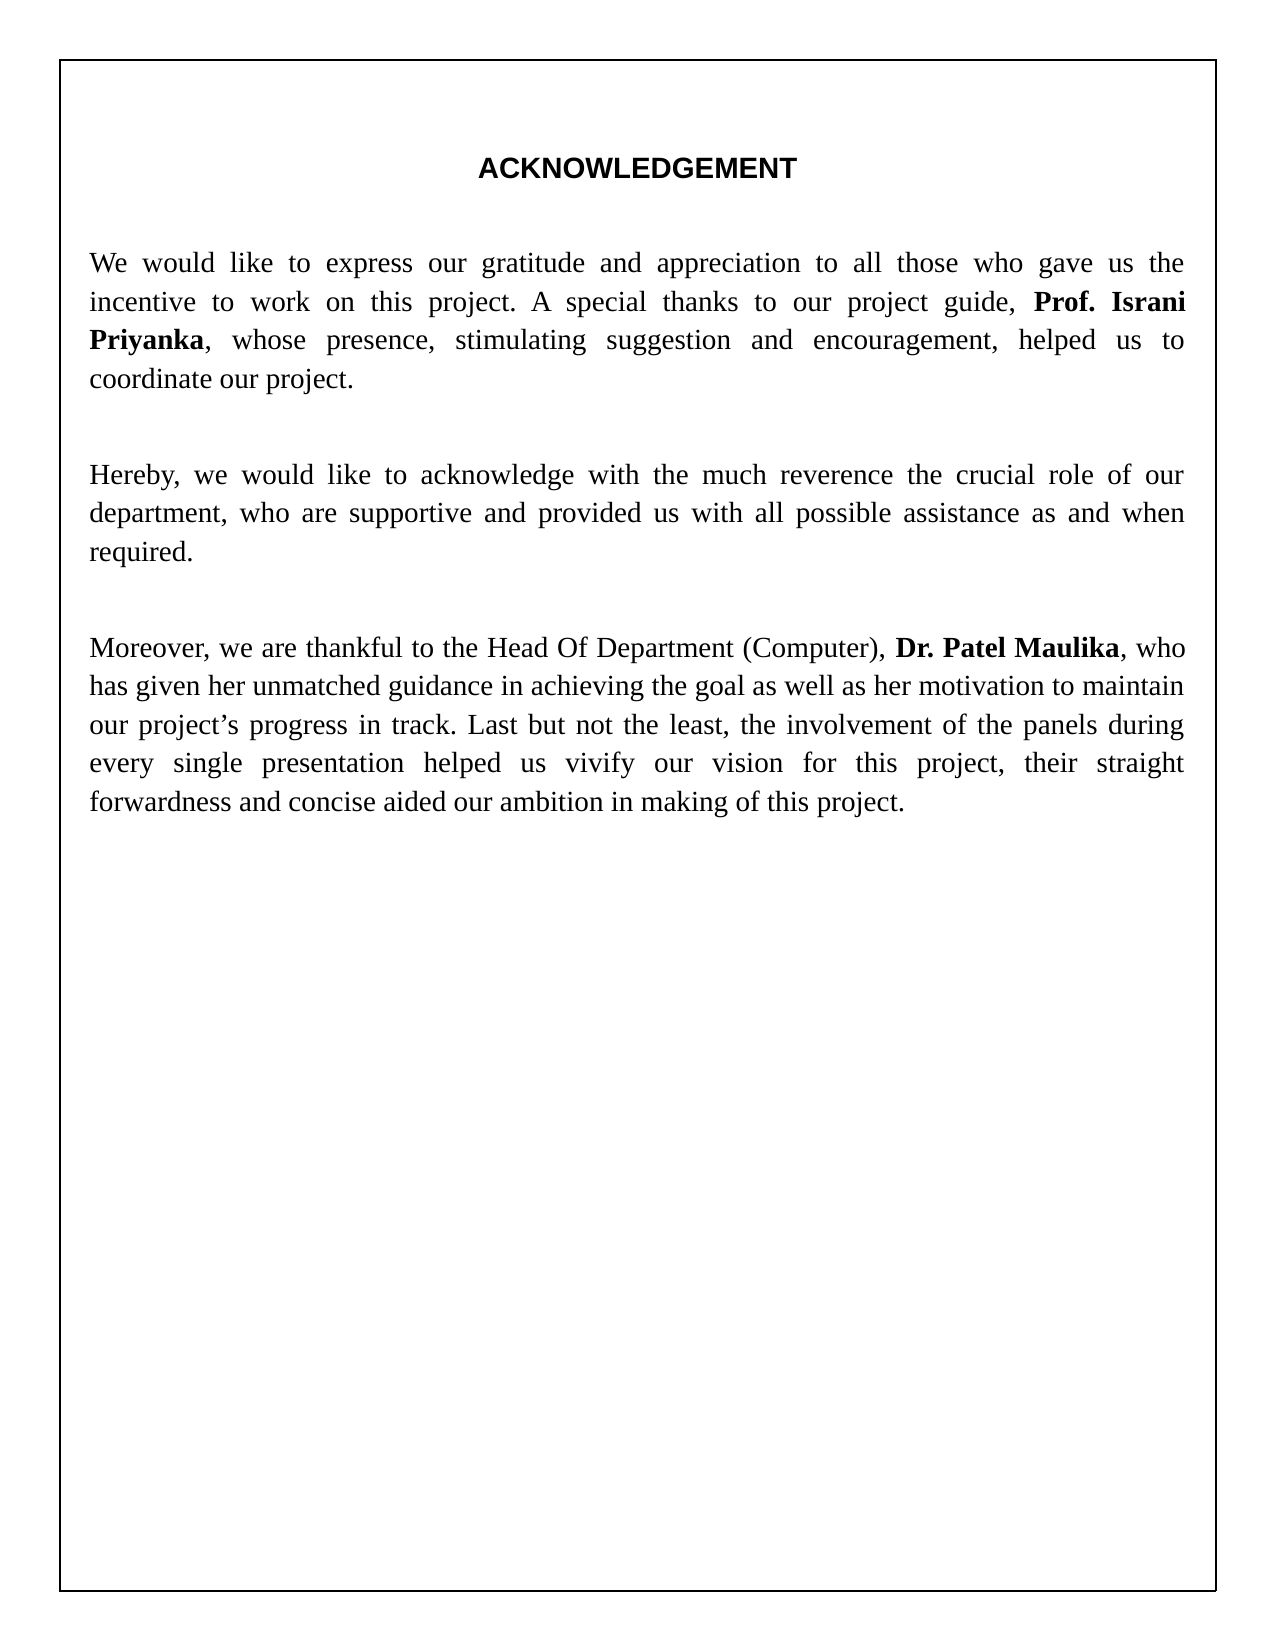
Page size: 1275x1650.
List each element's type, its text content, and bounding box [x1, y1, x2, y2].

text We would like to express our gratitude and appreciation to all those who gave us the incentive to work on this project. A special thanks to our project guide, Prof. Israni Priyanka, whose presence, stimulating suggestion and encouragement, helped us to coordinate our project. [89, 245, 1186, 394]
text Hereby, we would like to acknowledge with the much reverence the crucial role of our department, who are supportive and provided us with all possible assistance as and when required. [89, 457, 1186, 567]
subtitle ACKNOWLEDGEMENT [89, 151, 1186, 185]
text Moreover, we are thankful to the Head Of Department (Computer), Dr. Patel Maulika, who has given her unmatched guidance in achieving the goal as well as her motivation to maintain our project’s progress in track. Last but not the least, the involvement of the panels during every single presentation helped us vivify our vision for this project, their straight forwardness and concise aided our ambition in making of this project. [89, 630, 1186, 818]
